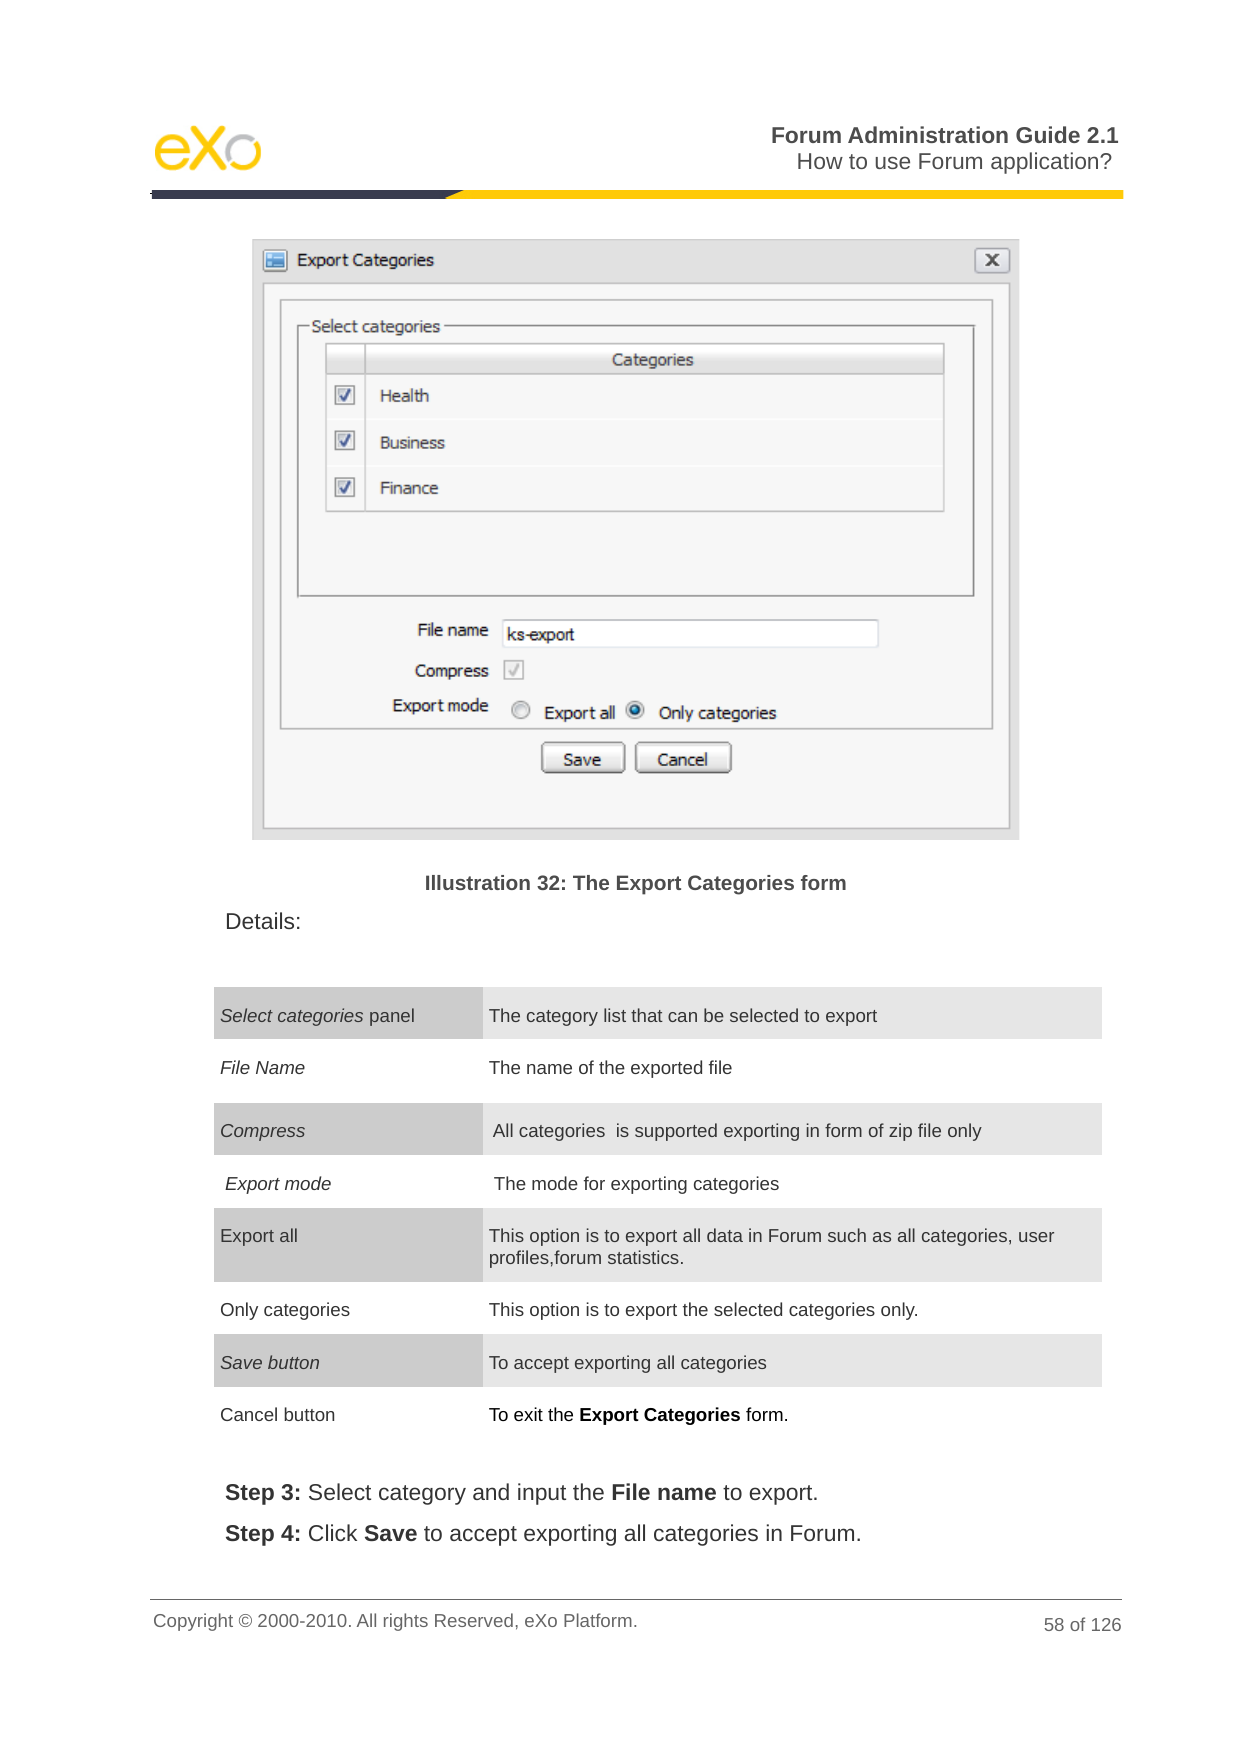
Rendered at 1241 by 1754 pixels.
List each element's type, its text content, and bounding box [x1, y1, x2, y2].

list Step 4: Click Save to accept exporting all categories in Forum. [187, 1520, 1122, 1547]
table_header Select categories panel [214, 987, 483, 1039]
picture [151, 190, 1124, 199]
table_cell This option is to export all data in Forum such as all categories, user profiles,forum statistics. [483, 1208, 1102, 1282]
picture [252, 239, 1020, 840]
table_cell To exit the Export Categories form. [483, 1387, 1102, 1439]
table_cell To accept exporting all categories [483, 1334, 1102, 1387]
table_header The category list that can be selected to export [483, 987, 1102, 1039]
table_cell Compress [214, 1103, 483, 1155]
table_cell Cancel button [214, 1387, 483, 1439]
list Step 3: Select category and input the File name to export. [187, 1479, 1122, 1505]
table_cell File Name [214, 1039, 483, 1102]
table_cell Save button [214, 1334, 483, 1387]
picture [155, 125, 262, 171]
list Illustration 33: The Export Categories form [233, 298, 1038, 895]
table_cell Export mode [214, 1155, 483, 1207]
table_cell Only categories [214, 1282, 483, 1334]
table_cell All categories is supported exporting in form of zip file only [483, 1103, 1102, 1155]
table_cell The mode for exporting categories [483, 1155, 1102, 1207]
list Details: [187, 223, 1122, 934]
table_cell This option is to export the selected categories only. [483, 1282, 1102, 1334]
table_cell Export all [214, 1208, 483, 1282]
table_cell The name of the exported file [483, 1039, 1102, 1102]
